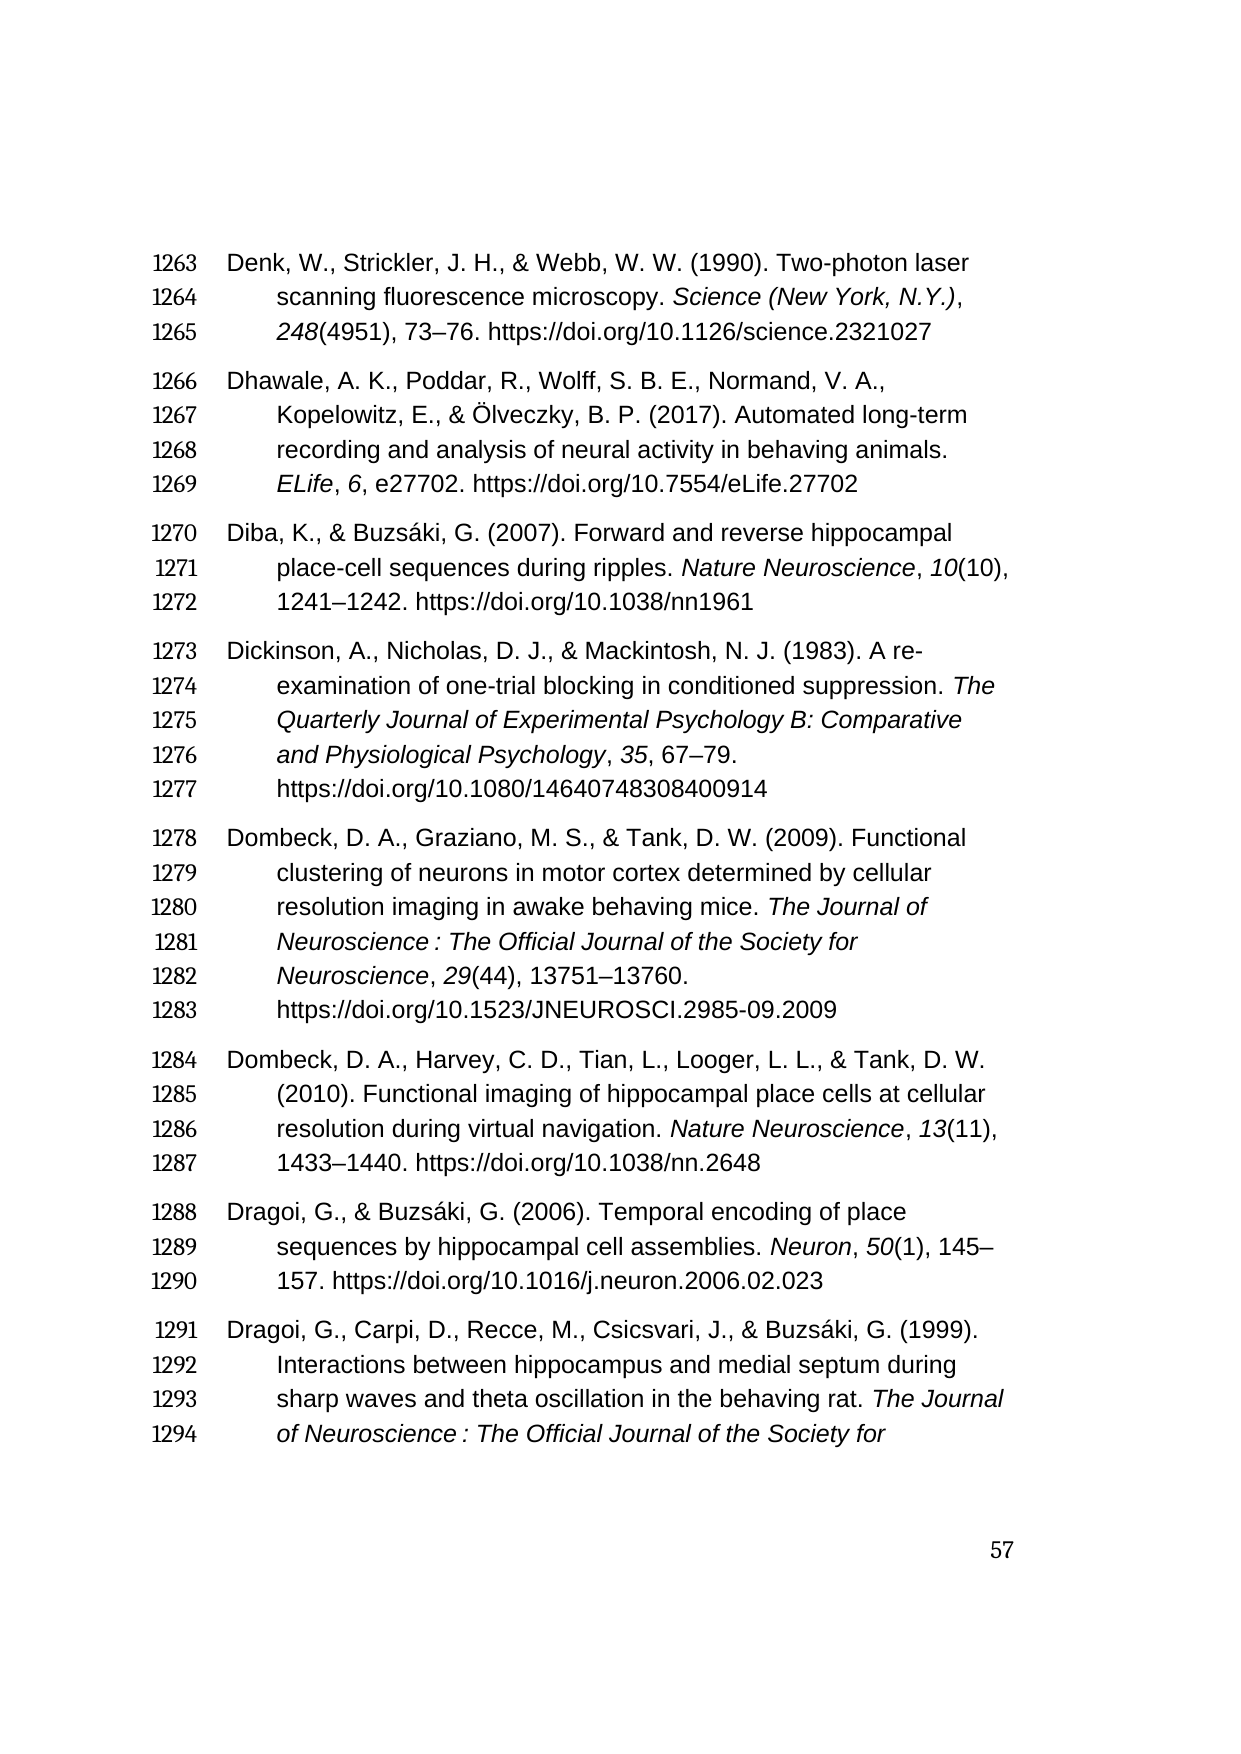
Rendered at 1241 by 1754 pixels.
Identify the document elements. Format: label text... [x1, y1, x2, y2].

text Dragoi, G., & Buzsáki, G. (2006). Temporal encoding of place sequences by hippocampal cell assemblies. Neuron, 50(1), 145–157. https://doi.org/10.1016/j.neuron.2006.02.023 [226, 1197, 1014, 1295]
text Diba, K., & Buzsáki, G. (2007). Forward and reverse hippocampal place-cell sequences during ripples. Nature Neuroscience, 10(10), 1241–1242. https://doi.org/10.1038/nn1961 [226, 518, 1014, 616]
text Dhawale, A. K., Poddar, R., Wolff, S. B. E., Normand, V. A., Kopelowitz, E., & Ölveczky, B. P. (2017). Automated long-term recording and analysis of neural activity in behaving animals. ELife, 6, e27702. https://doi.org/10.7554/eLife.27702 [226, 366, 1014, 498]
text Dombeck, D. A., Graziano, M. S., & Tank, D. W. (2009). Functional clustering of neurons in motor cortex determined by cellular resolution imaging in awake behaving mice. The Journal of Neuroscience : The Official Journal of the Society for Neuroscience, 29(44), 13751–13760. https://doi.org/10.1523/JNEUROSCI.2985-09.2009 [226, 823, 1014, 1024]
text Dombeck, D. A., Harvey, C. D., Tian, L., Looger, L. L., & Tank, D. W. (2010). Functional imaging of hippocampal place cells at cellular resolution during virtual navigation. Nature Neuroscience, 13(11), 1433–1440. https://doi.org/10.1038/nn.2648 [226, 1044, 1014, 1177]
text Dickinson, A., Nicholas, D. J., & Mackintosh, N. J. (1983). A re-examination of one-trial blocking in conditioned suppression. The Quarterly Journal of Experimental Psychology B: Comparative and Physiological Psychology, 35, 67–79. https://doi.org/10.1080/14640748308400914 [226, 636, 1014, 803]
text Dragoi, G., Carpi, D., Recce, M., Csicsvari, J., & Buzsáki, G. (1999). Interactions between hippocampus and medial septum during sharp waves and theta oscillation in the behaving rat. The Journal of Neuroscience : The Official Journal of the Society for [226, 1315, 1014, 1447]
text Denk, W., Strickler, J. H., & Webb, W. W. (1990). Two-photon laser scanning fluorescence microscopy. Science (New York, N.Y.), 248(4951), 73–76. https://doi.org/10.1126/science.2321027 [226, 248, 1014, 345]
